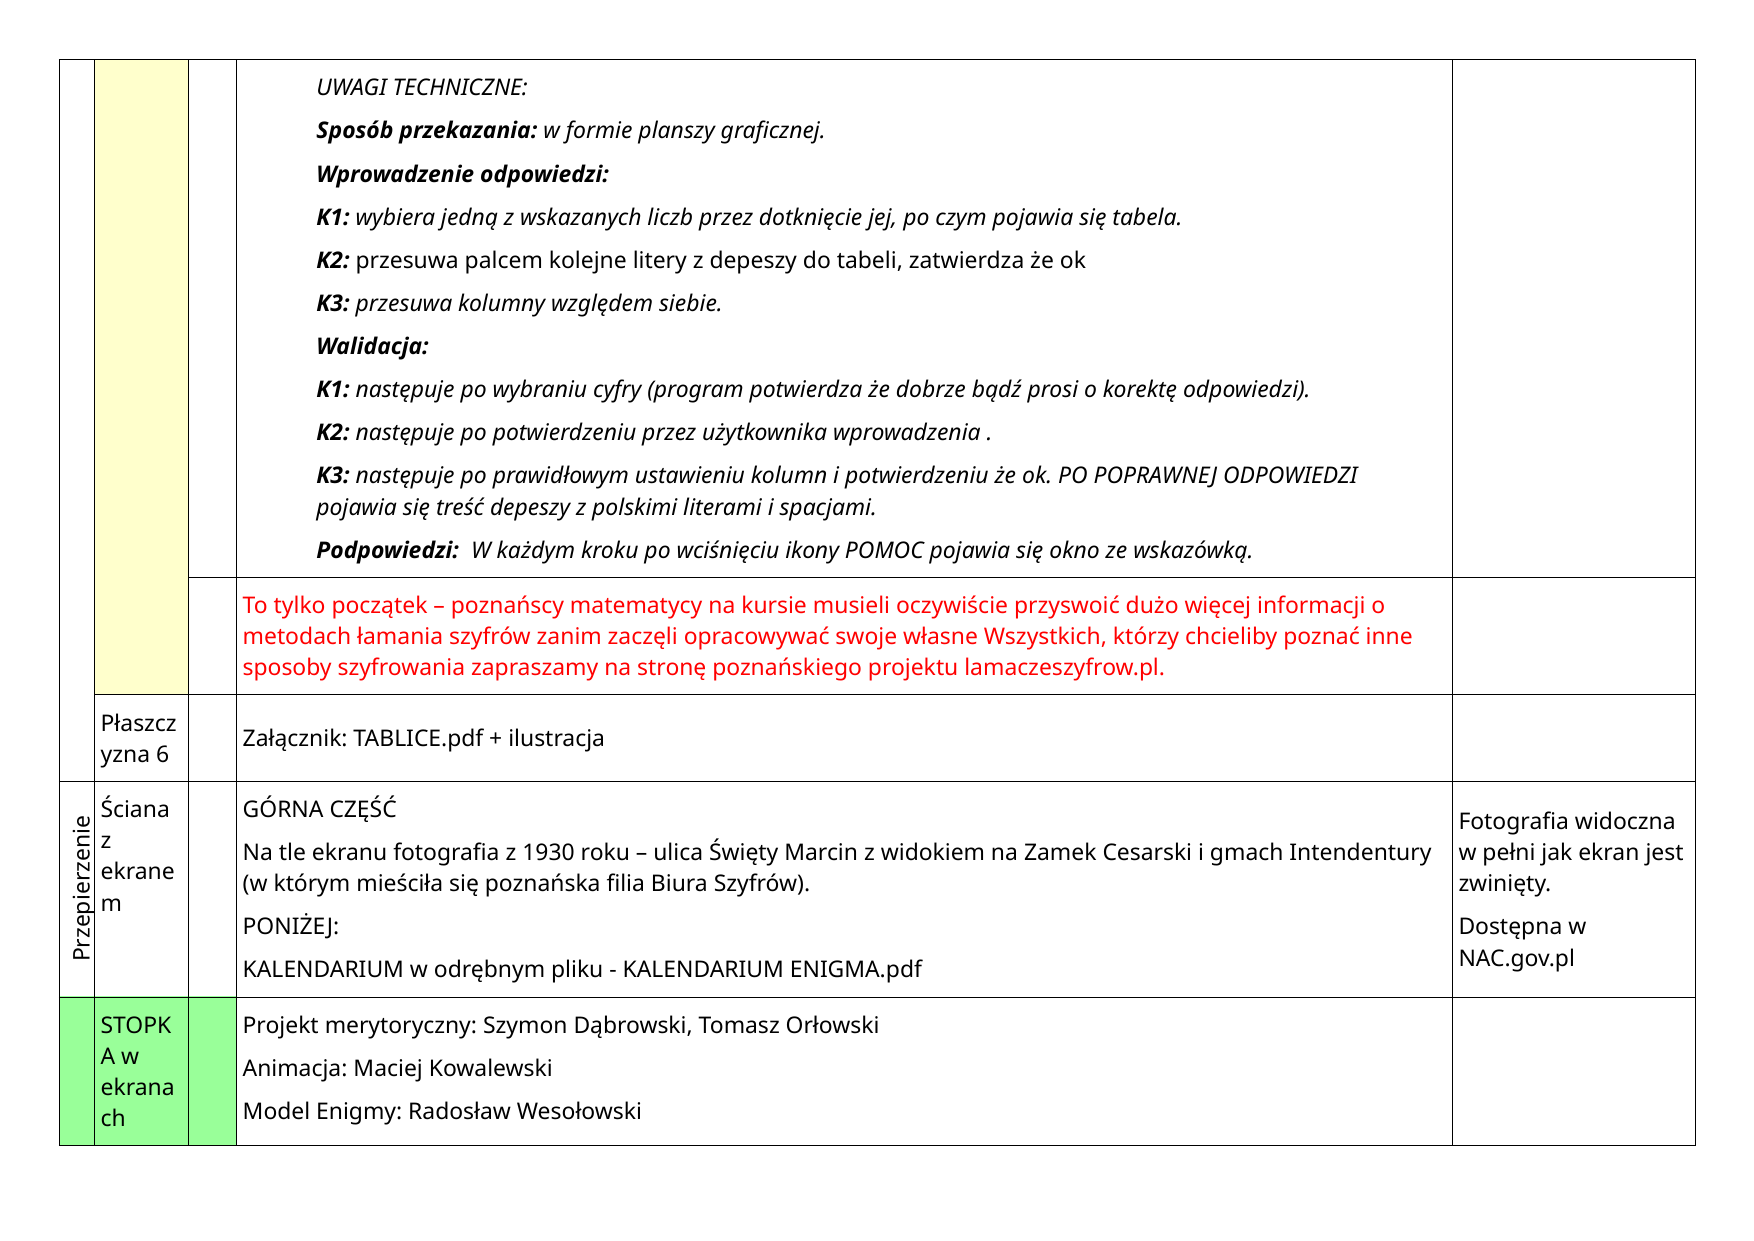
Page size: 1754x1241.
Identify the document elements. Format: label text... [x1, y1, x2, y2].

table_cell Przepierzenie [60, 782, 94, 996]
table_cell Załącznik: TABLICE.pdf + ilustracja [237, 695, 1452, 781]
table_cell Fotografia widoczna w pełni jak ekran jest zwinięty. Dostępna w NAC.gov.pl [1453, 782, 1695, 996]
table_cell [1453, 60, 1695, 577]
table_cell [189, 60, 236, 577]
table_cell [1453, 998, 1695, 1145]
table_cell [1453, 695, 1695, 781]
table_cell [189, 782, 236, 996]
table_cell Płaszczyzna 6 [95, 695, 188, 781]
table_cell Ściana z ekranem [95, 782, 188, 996]
table_cell Projekt merytoryczny: Szymon Dąbrowski, Tomasz Orłowski Animacja: Maciej Kowalewski Model Enigmy: Radosław Wesołowski [237, 998, 1452, 1145]
table_cell GÓRNA CZĘŚĆ Na tle ekranu fotografia z 1930 roku – ulica Święty Marcin z widokiem na Zamek Cesarski i gmach Intendentury (w którym mieściła się poznańska filia Biura Szyfrów). PONIŻEJ: KALENDARIUM w odrębnym pliku - KALENDARIUM ENIGMA.pdf [237, 782, 1452, 996]
table_cell UWAGI TECHNICZNE: Sposób przekazania: w formie planszy graficznej. Wprowadzenie odpowiedzi: K1: wybiera jedną z wskazanych liczb przez dotknięcie jej, po czym pojawia się tabela. K2: przesuwa palcem kolejne litery z depeszy do tabeli, zatwierdza że ok K3: przesuwa kolumny względem siebie. Walidacja: K1: następuje po wybraniu cyfry (program potwierdza że dobrze bądź prosi o korektę odpowiedzi). K2: następuje po potwierdzeniu przez użytkownika wprowadzenia . K3: następuje po prawidłowym ustawieniu kolumn i potwierdzeniu że ok. PO POPRAWNEJ ODPOWIEDZI pojawia się treść depeszy z polskimi literami i spacjami. Podpowiedzi: W każdym kroku po wciśnięciu ikony POMOC pojawia się okno ze wskazówką. [237, 60, 1452, 577]
table_cell [189, 998, 236, 1145]
table_cell [189, 695, 236, 781]
table_cell Ściana prawa wewnątrz [60, 60, 94, 781]
table_cell [60, 998, 94, 1145]
table_cell [1453, 578, 1695, 694]
table_cell STOPKA w ekranach [95, 998, 188, 1145]
table_cell [189, 578, 236, 694]
table_cell To tylko początek – poznańscy matematycy na kursie musieli oczywiście przyswoić dużo więcej informacji o metodach łamania szyfrów zanim zaczęli opracowywać swoje własne Wszystkich, którzy chcieliby poznać inne sposoby szyfrowania zapraszamy na stronę poznańskiego projektu lamaczeszyfrow.pl. [237, 578, 1452, 694]
table_cell [95, 60, 188, 694]
